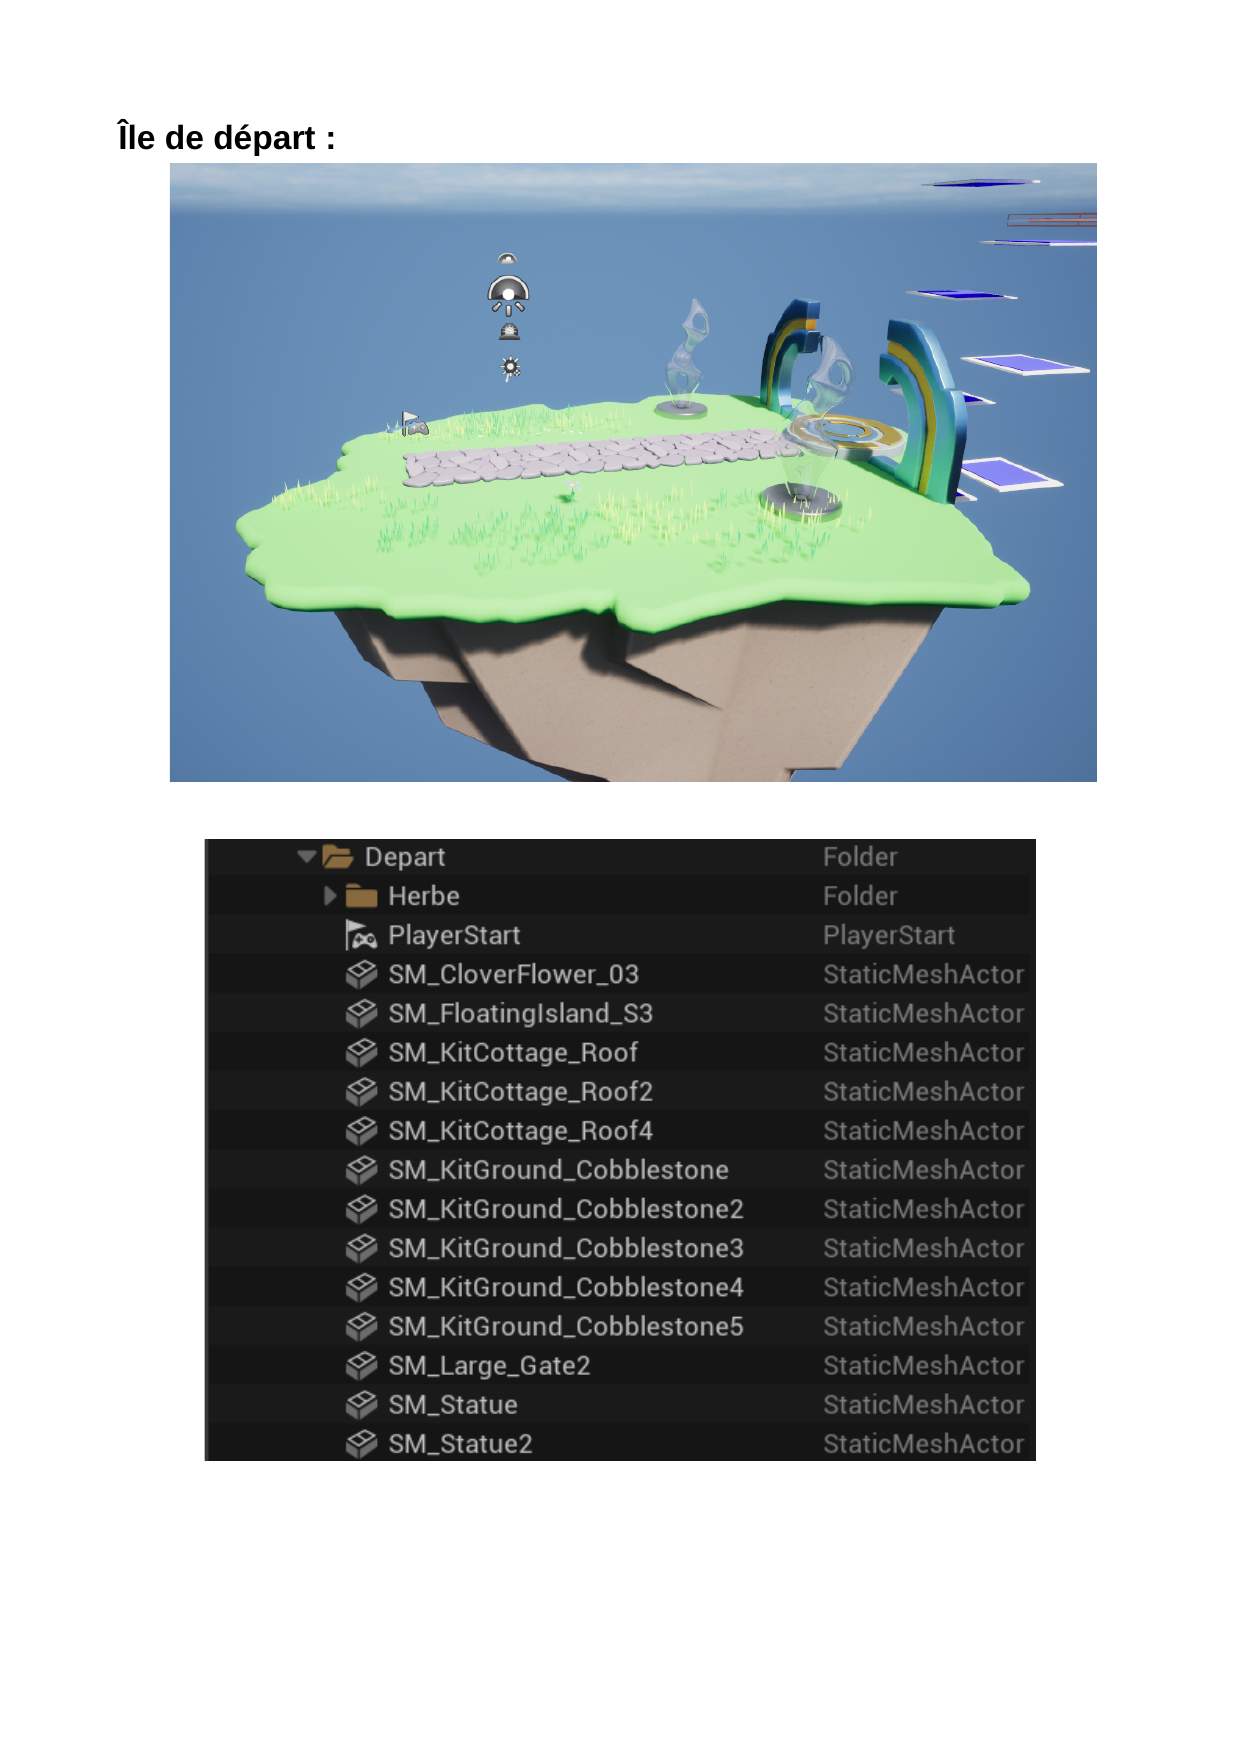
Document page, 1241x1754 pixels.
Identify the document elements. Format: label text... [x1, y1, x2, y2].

picture [204, 839, 1036, 1461]
picture [169, 163, 1097, 782]
subtitle Île de départ : [118, 118, 1122, 157]
